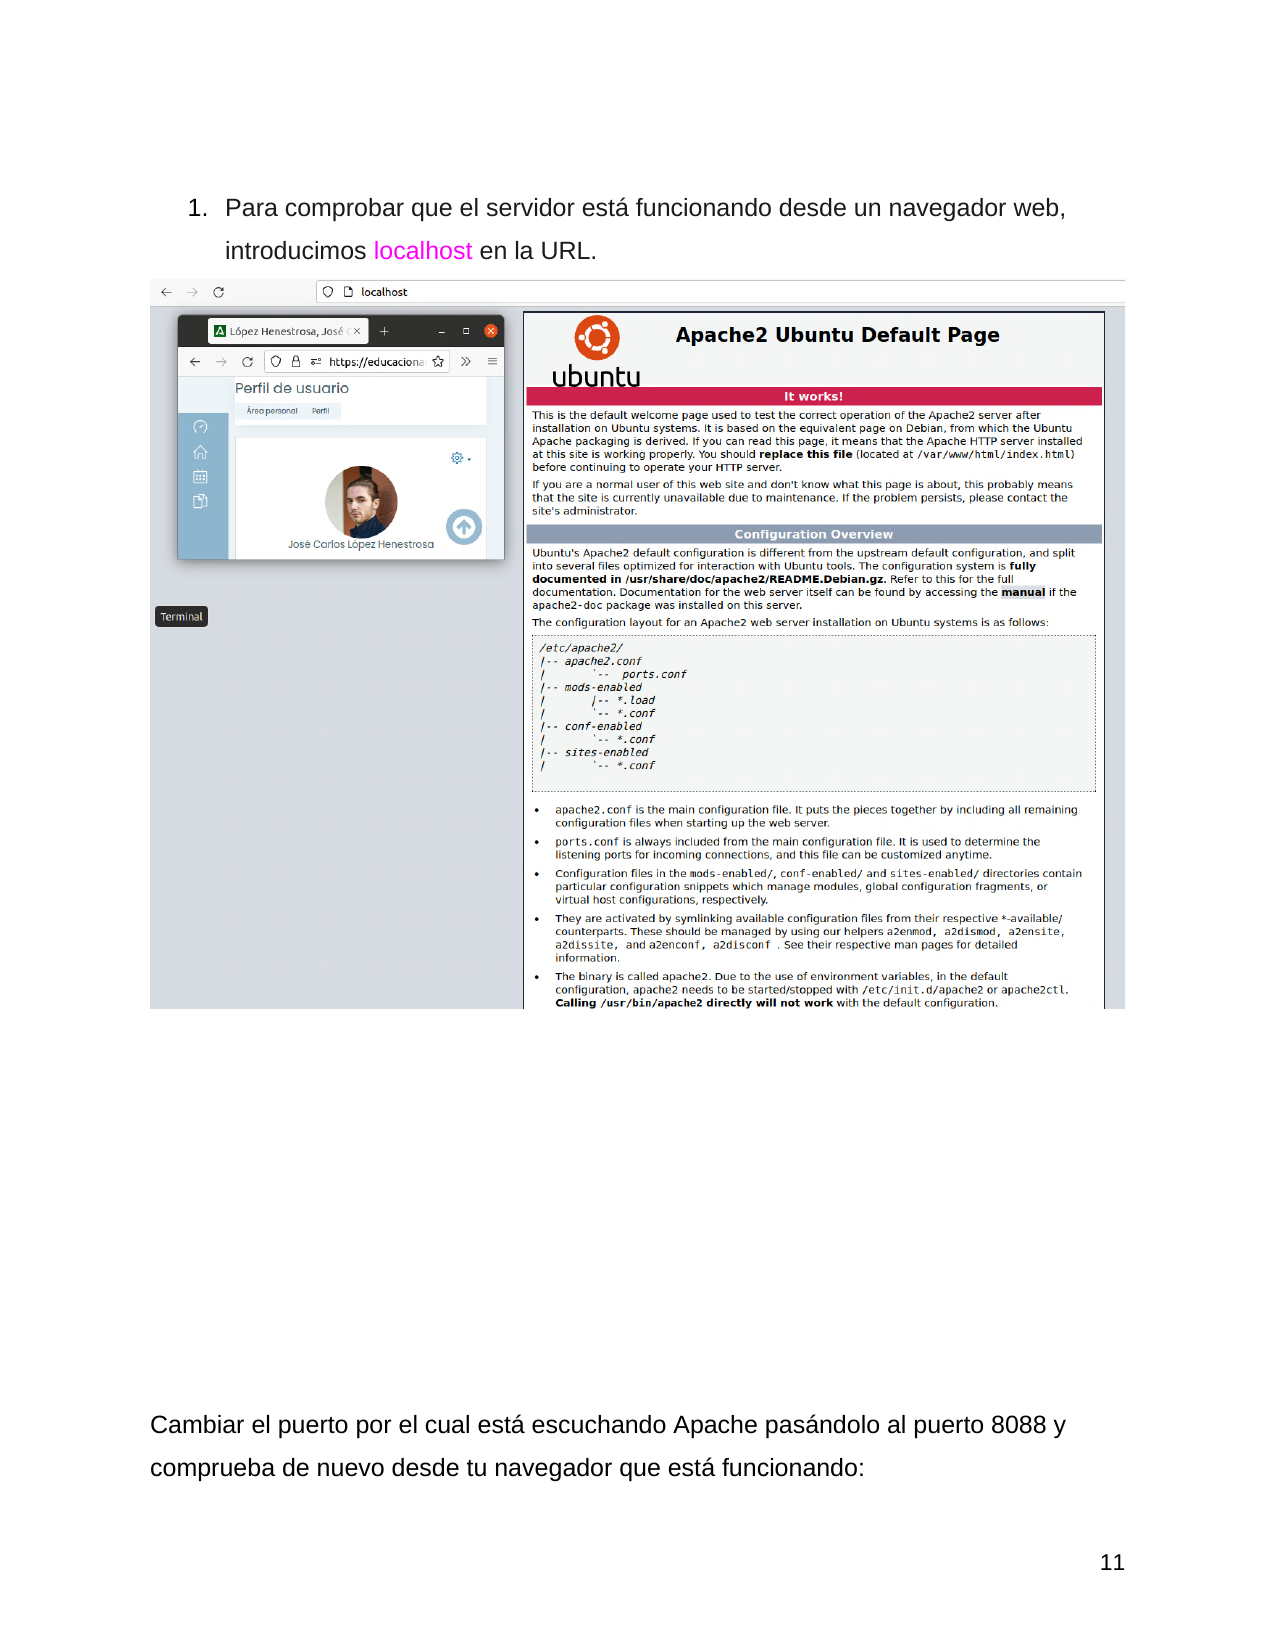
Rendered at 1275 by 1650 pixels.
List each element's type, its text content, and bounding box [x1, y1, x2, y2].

list Para comprobar que el servidor está funcionando desde un navegador web, introducimos localhost en la URL. [187, 193, 1125, 265]
text Cambiar el puerto por el cual está escuchando Apache pasándolo al puerto 8088 y comprueba de nuevo desde tu navegador que está funcionando: [150, 1410, 1125, 1482]
picture [150, 279, 1125, 1009]
